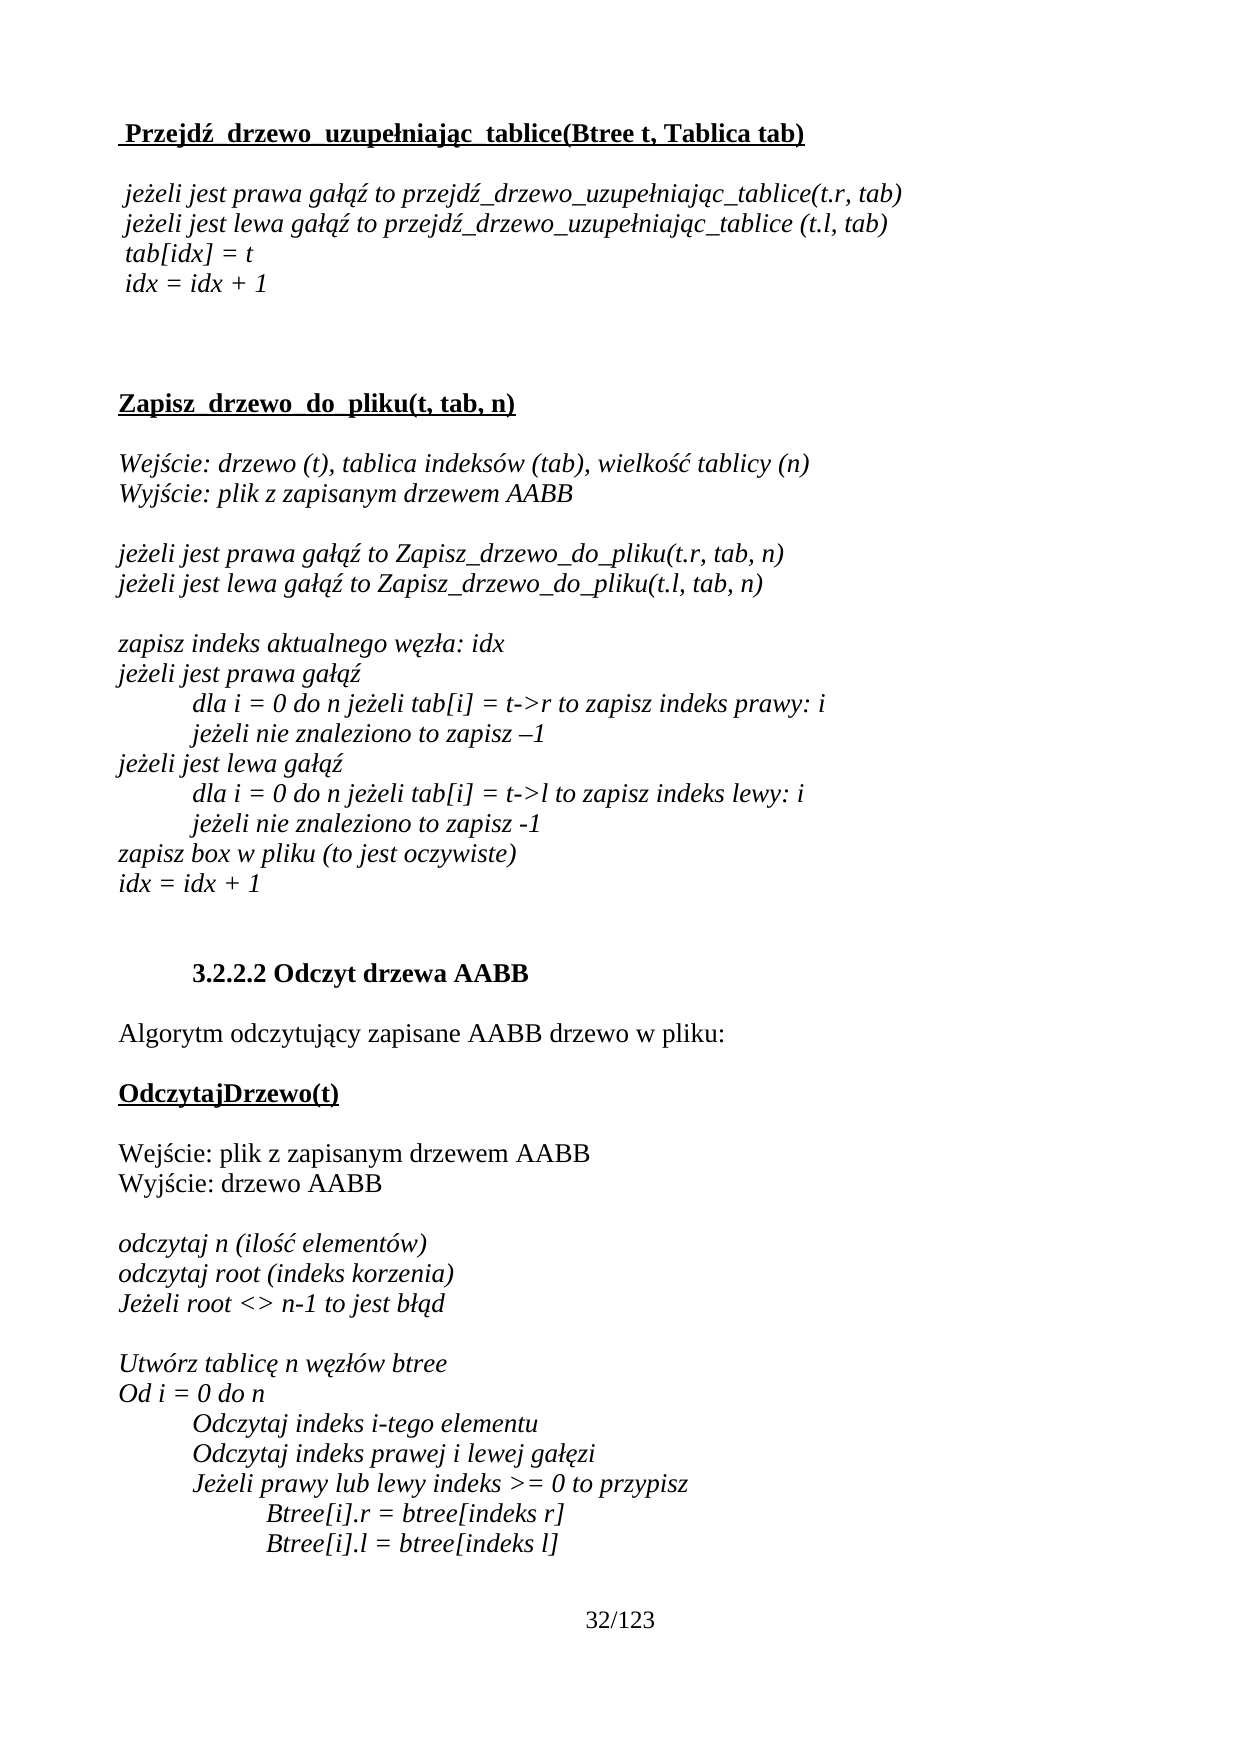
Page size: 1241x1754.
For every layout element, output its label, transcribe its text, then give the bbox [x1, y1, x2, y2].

text dla i = 0 do n jeżeli tab[i] = t->l to zapisz indeks lewy: i [118, 778, 1122, 808]
text Wejście: drzewo (t), tablica indeksów (tab), wielkość tablicy (n) [118, 448, 1122, 478]
text jeżeli nie znaleziono to zapisz –1 [118, 718, 1122, 748]
text jeżeli jest lewa gałąź to Zapisz_drzewo_do_pliku(t.l, tab, n) [118, 568, 1122, 598]
text jeżeli jest lewa gałąź [118, 748, 1122, 778]
text jeżeli jest lewa gałąź to przejdź_drzewo_uzupełniając_tablice (t.l, tab) [118, 208, 1122, 238]
text Odczytaj indeks i-tego elementu [118, 1408, 1122, 1438]
text zapisz indeks aktualnego węzła: idx [118, 628, 1122, 658]
text odczytaj n (ilość elementów) [118, 1228, 1122, 1258]
text idx = idx + 1 [118, 268, 1122, 298]
text Zapisz_drzewo_do_pliku(t, tab, n) [118, 388, 1122, 418]
text Wejście: plik z zapisanym drzewem AABB [118, 1138, 1122, 1168]
text odczytaj root (indeks korzenia) [118, 1258, 1122, 1288]
text Odczytaj indeks prawej i lewej gałęzi [118, 1438, 1122, 1468]
text jeżeli nie znaleziono to zapisz -1 [118, 808, 1122, 838]
text Wyjście: drzewo AABB [118, 1168, 1122, 1198]
text Od i = 0 do n [118, 1378, 1122, 1408]
text jeżeli jest prawa gałąź to przejdź_drzewo_uzupełniając_tablice(t.r, tab) [118, 178, 1122, 208]
text Algorytm odczytujący zapisane AABB drzewo w pliku: [118, 1018, 1122, 1048]
text Jeżeli prawy lub lewy indeks >= 0 to przypisz [118, 1468, 1122, 1498]
text Wyjście: plik z zapisanym drzewem AABB [118, 478, 1122, 508]
text jeżeli jest prawa gałąź [118, 658, 1122, 688]
text dla i = 0 do n jeżeli tab[i] = t->r to zapisz indeks prawy: i [118, 688, 1122, 718]
text Utwórz tablicę n węzłów btree [118, 1348, 1122, 1378]
text zapisz box w pliku (to jest oczywiste) [118, 838, 1122, 868]
text Btree[i].r = btree[indeks r] [118, 1498, 1122, 1528]
text Przejdź_drzewo_uzupełniając_tablice(Btree t, Tablica tab) [118, 118, 1122, 148]
text Btree[i].l = btree[indeks l] [118, 1528, 1122, 1558]
text jeżeli jest prawa gałąź to Zapisz_drzewo_do_pliku(t.r, tab, n) [118, 538, 1122, 568]
text idx = idx + 1 [118, 868, 1122, 898]
text OdczytajDrzewo(t) [118, 1078, 1122, 1108]
text tab[idx] = t [118, 238, 1122, 268]
text 3.2.2.2 Odczyt drzewa AABB [118, 958, 1122, 988]
text Jeżeli root <> n-1 to jest błąd [118, 1288, 1122, 1318]
